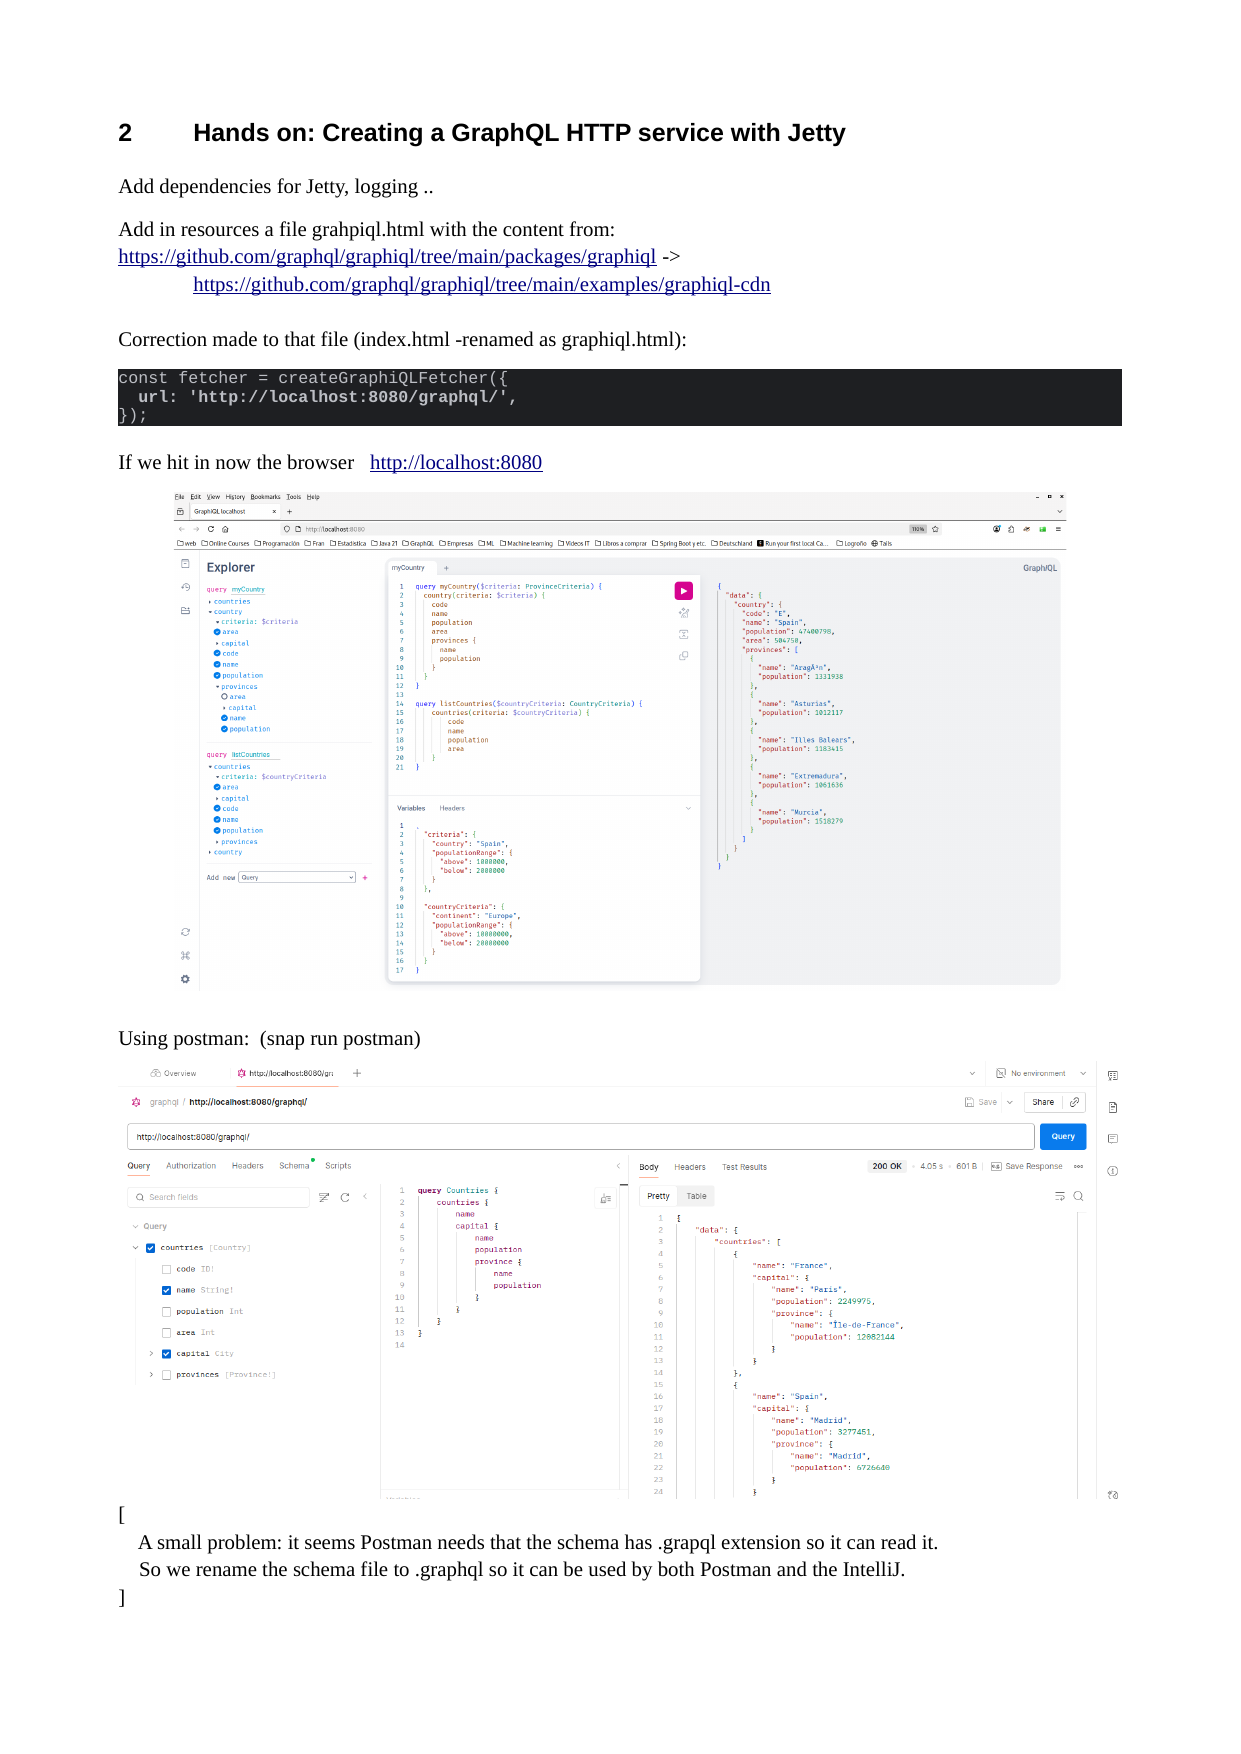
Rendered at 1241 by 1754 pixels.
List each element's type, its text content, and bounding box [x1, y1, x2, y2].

picture [173, 492, 1067, 991]
text https://github.com/graphql/graphiql/tree/main/examples/graphiql-cdn [118, 272, 1122, 296]
text Using postman: (snap run postman) [118, 1026, 1122, 1050]
text https://github.com/graphql/graphiql/tree/main/packages/graphiql -> [118, 244, 1122, 268]
text A small problem: it seems Postman needs that the schema has .grapql extension so it can read it. [118, 1530, 1122, 1554]
text ] [118, 1585, 1122, 1609]
text Add dependencies for Jetty, logging .. [118, 174, 1122, 198]
text Correction made to that file (index.html -renamed as graphiql.html): [118, 327, 1122, 351]
text const fetcher = createGraphiQLFetcher({ url: 'http://localhost:8080/graphql/', }); [118, 369, 1122, 426]
subtitle Hands on: Creating a GraphQL HTTP service with Jetty [118, 118, 1122, 147]
text Add in resources a file grahpiql.html with the content from: [118, 217, 1122, 241]
text So we rename the schema file to .graphql so it can be used by both Postman and the IntelliJ. [118, 1557, 1122, 1581]
text If we hit in now the browser http://localhost:8080 [118, 450, 1122, 474]
picture [118, 1061, 1123, 1499]
text [ [118, 1499, 1122, 1526]
